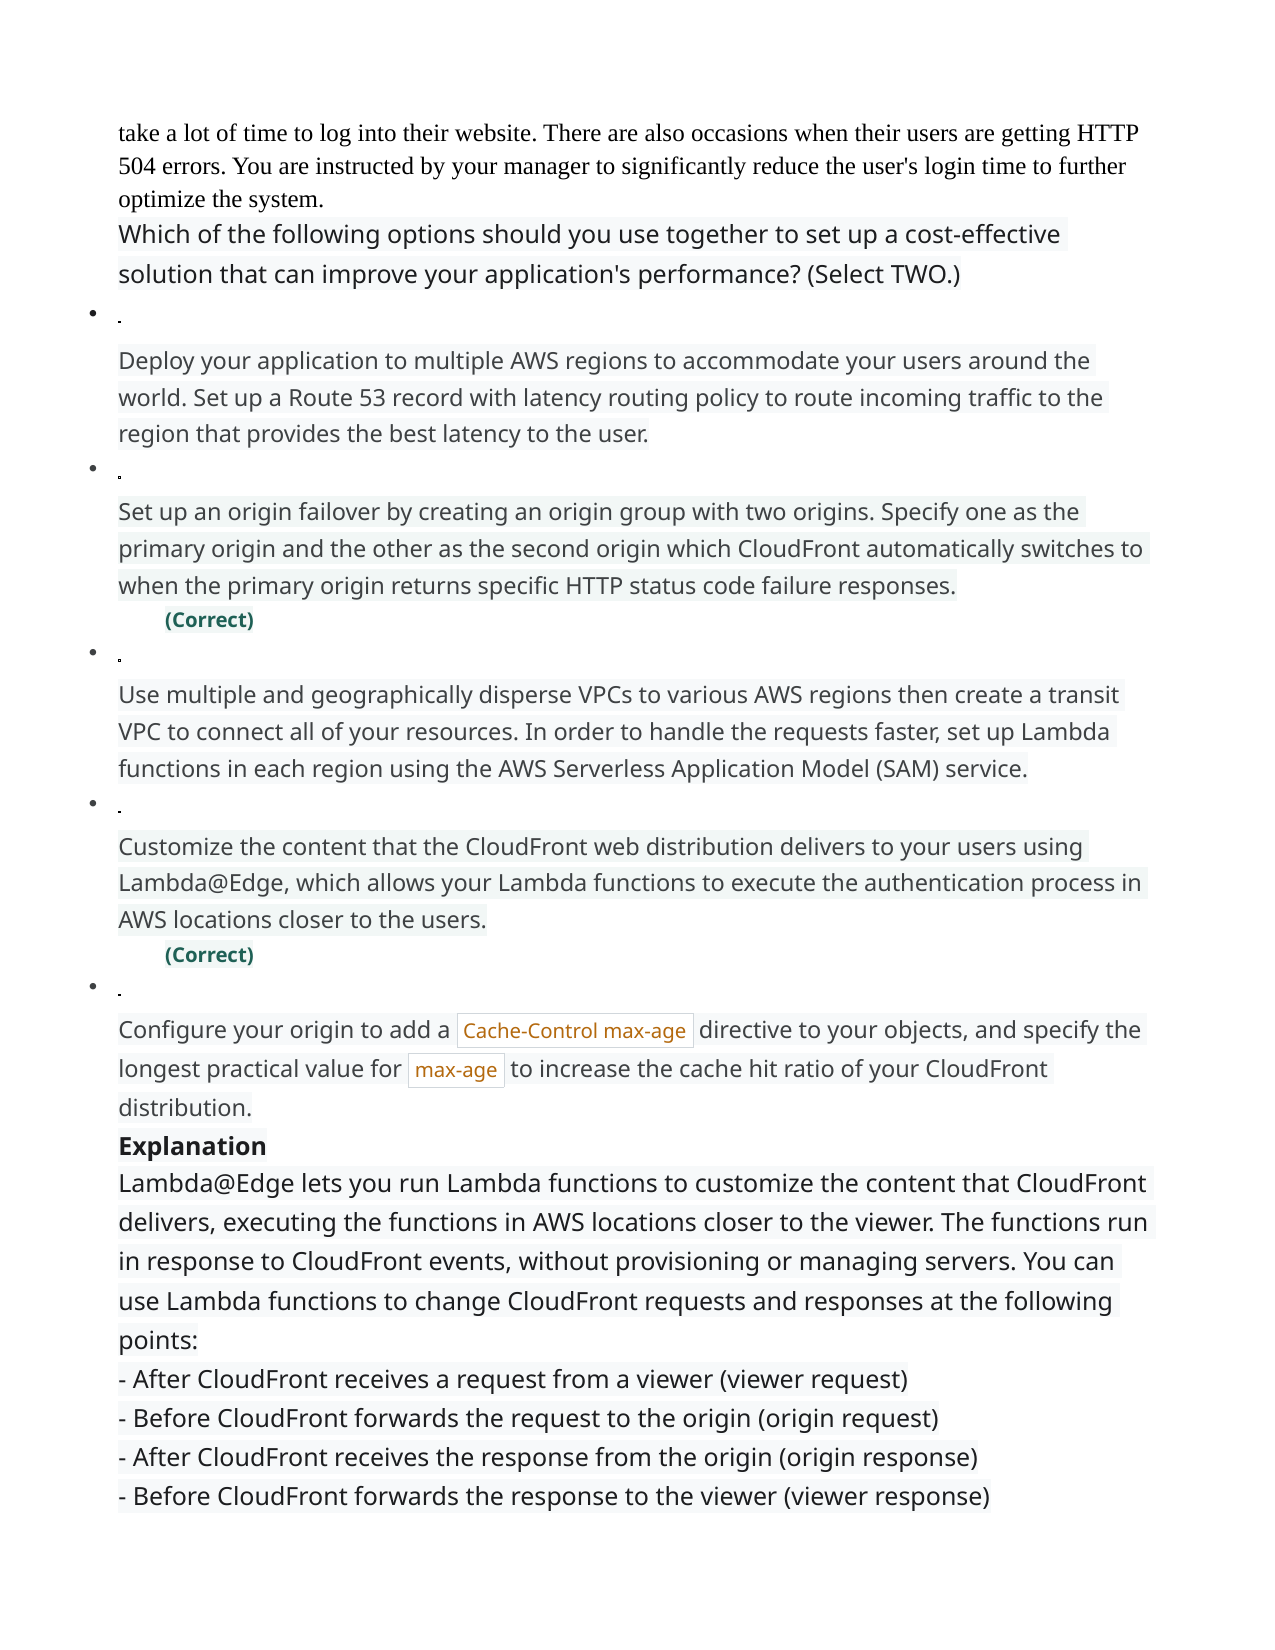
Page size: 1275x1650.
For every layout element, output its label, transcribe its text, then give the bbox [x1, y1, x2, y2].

list Use multiple and geographically disperse VPCs to various AWS regions then create a transit VPC to connect all of your resources. In order to handle the requests faster, set up Lambda functions in each region using the AWS Serverless Application Model (SAM) service. [118, 679, 1157, 784]
text take a lot of time to log into their website. There are also occasions when their users are getting HTTP 504 errors. You are instructed by your manager to significantly reduce the user's login time to further optimize the system. [118, 118, 1157, 213]
list ​ [118, 972, 1157, 1001]
list Deploy your application to multiple AWS regions to accommodate your users around the world. Set up a Route 53 record with latency routing policy to route incoming traffic to the region that provides the best latency to the user. [118, 344, 1157, 450]
list Customize the content that the CloudFront web distribution delivers to your users using Lambda@Edge, which allows your Lambda functions to execute the authentication process in AWS locations closer to the users. [118, 830, 1157, 936]
list (Correct) [165, 606, 1157, 633]
text Lambda@Edge lets you run Lambda functions to customize the content that CloudFront delivers, executing the functions in AWS locations closer to the viewer. The functions run in response to CloudFront events, without provisioning or managing servers. You can use Lambda functions to change CloudFront requests and responses at the following points: [118, 1166, 1157, 1356]
list ​ [118, 789, 1157, 818]
text - Before CloudFront forwards the request to the origin (origin request) [118, 1401, 1157, 1435]
list Configure your origin to add a Cache-Control max-age directive to your objects, and specify the longest practical value for max-age to increase the cache hit ratio of your CloudFront distribution. [118, 1013, 1157, 1123]
text - After CloudFront receives the response from the origin (origin response) [118, 1440, 1157, 1474]
text Which of the following options should you use together to set up a cost-effective solution that can improve your application's performance? (Select TWO.) [118, 217, 1157, 290]
text - Before CloudFront forwards the response to the viewer (viewer response) [118, 1479, 1157, 1513]
list ​ [118, 296, 1157, 329]
list ​ [118, 638, 1157, 666]
text - After CloudFront receives a request from a viewer (viewer request) [118, 1362, 1157, 1396]
list Set up an origin failover by creating an origin group with two origins. Specify one as the primary origin and the other as the second origin which CloudFront automatically switches to when the primary origin returns specific HTTP status code failure responses. [118, 496, 1157, 601]
list ​ [118, 454, 1157, 483]
list (Correct) [165, 940, 1157, 968]
subtitle Explanation [118, 1128, 1157, 1162]
